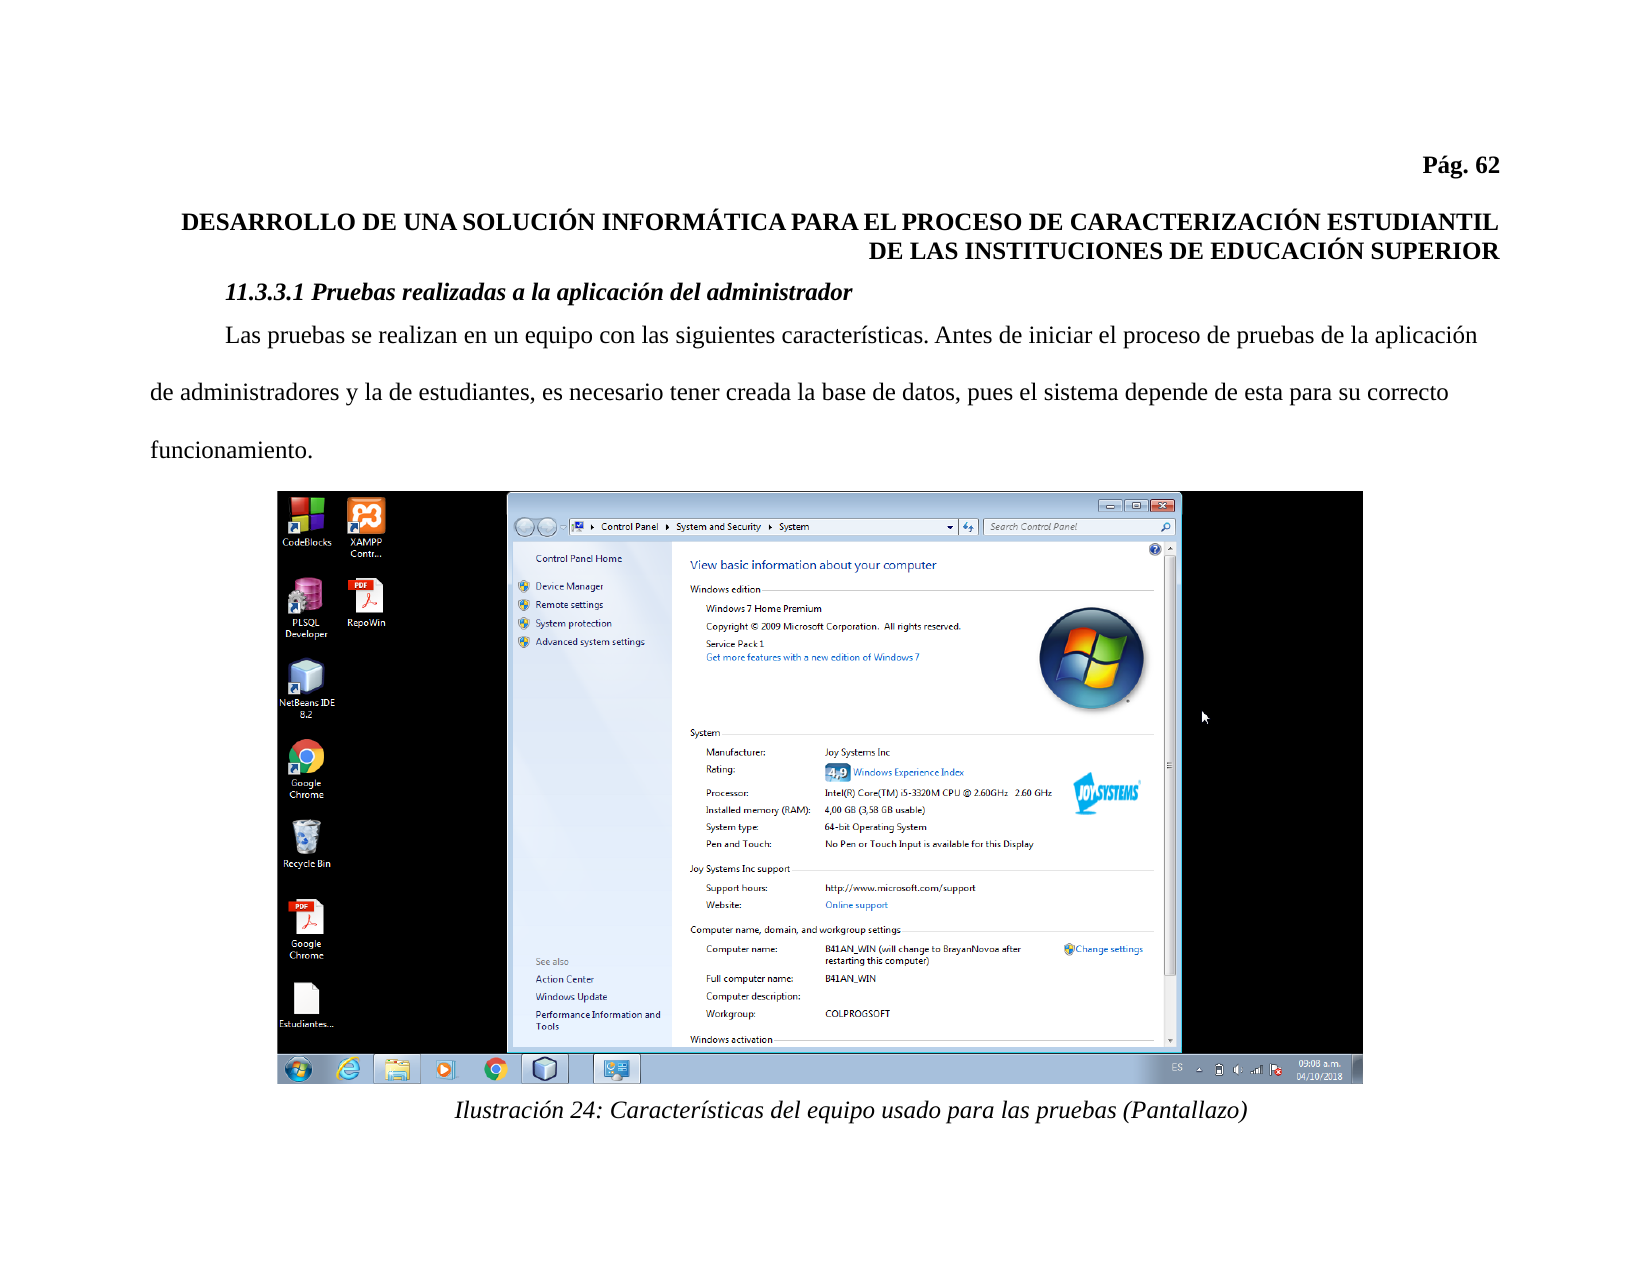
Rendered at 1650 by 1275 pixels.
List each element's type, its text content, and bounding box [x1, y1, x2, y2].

text Las pruebas se realizan en un equipo con las siguientes características. Antes de iniciar el proceso de pruebas de la aplicación de administradores y la de estudiantes, es necesario tener creada la base de datos, pues el sistema depende de esta para su correcto funcionamiento. [150, 320, 1500, 464]
picture [277, 491, 1363, 1084]
subtitle 11.3.3.1 Pruebas realizadas a la aplicación del administrador [150, 277, 1500, 306]
text Ilustración 24: Características del equipo usado para las pruebas (Pantallazo) [277, 1095, 1427, 1124]
